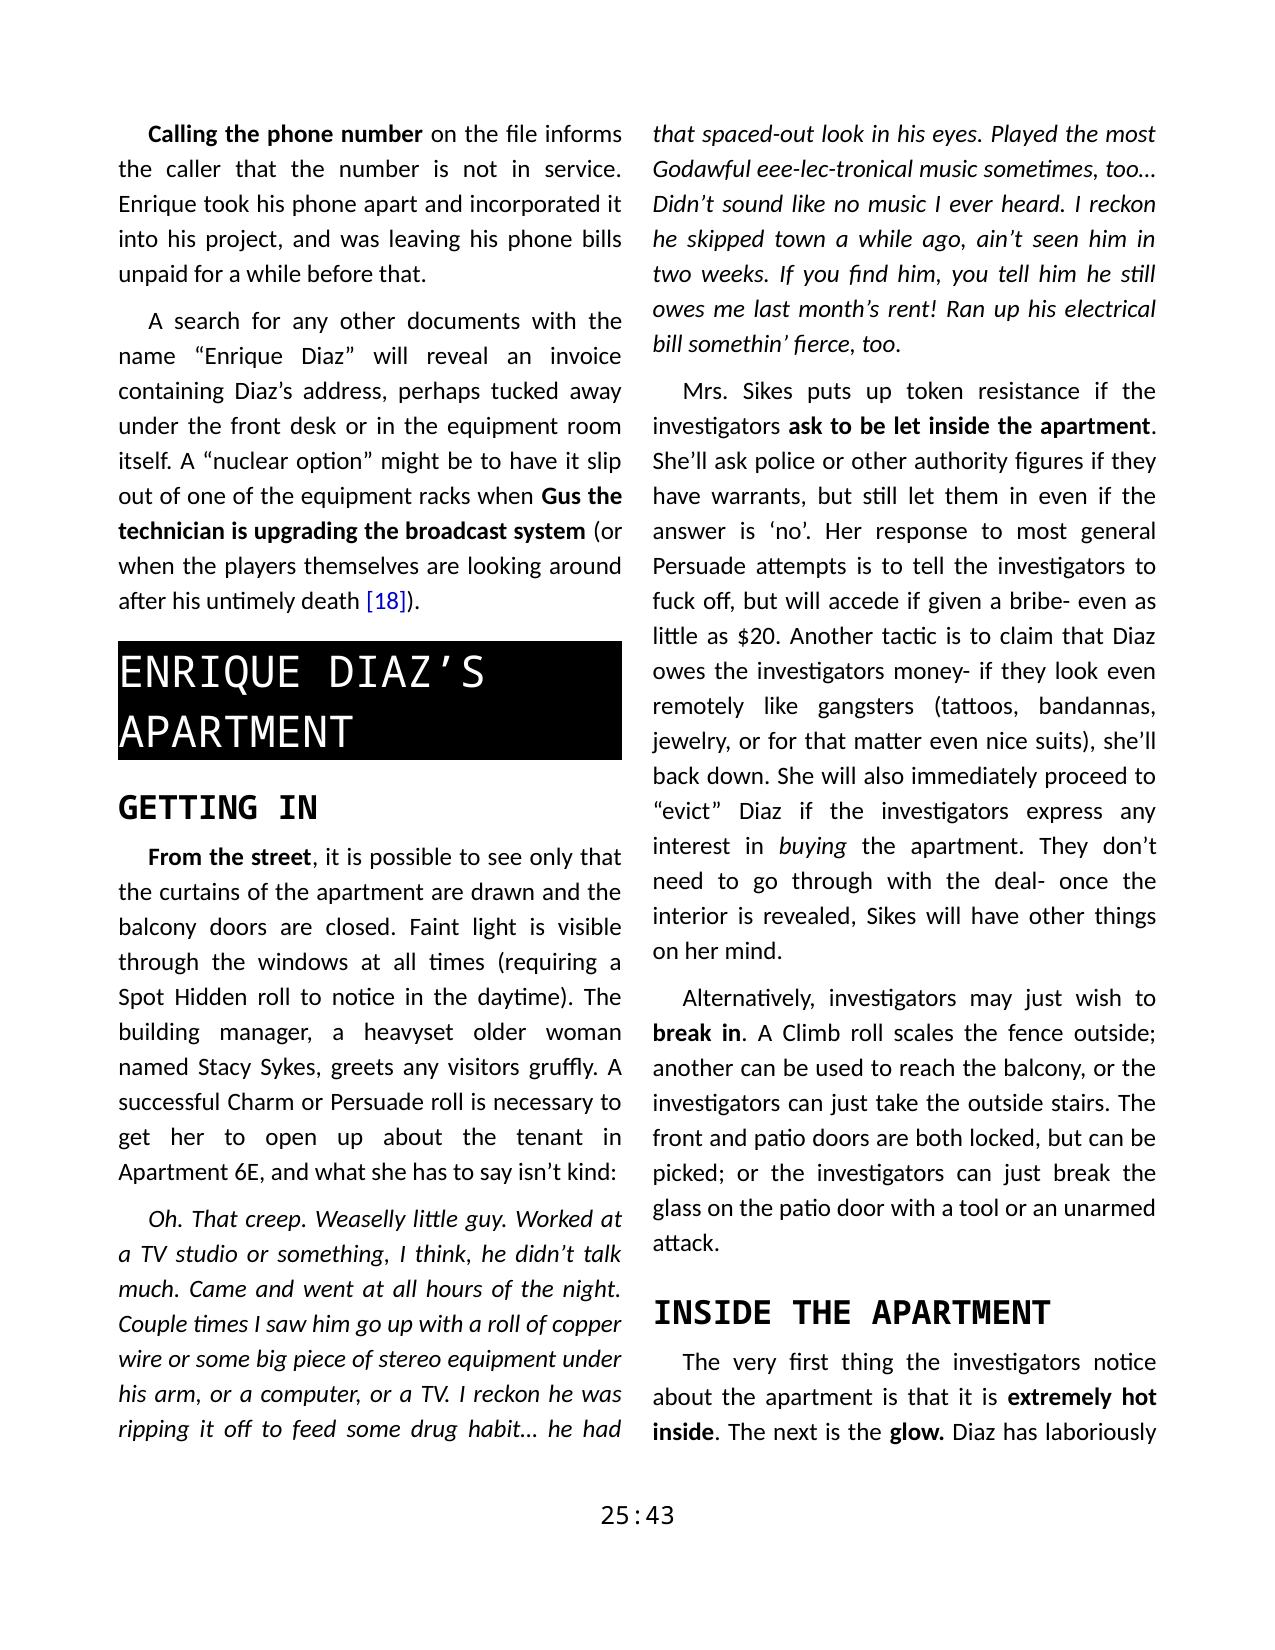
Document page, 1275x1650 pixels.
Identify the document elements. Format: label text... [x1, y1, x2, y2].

text The very first thing the investigators notice about the apartment is that it is extremely hot inside. The next is the glow. Diaz has laboriously [652, 1346, 1157, 1447]
text A search for any other documents with the name “Enrique Diaz” will reveal an invoice containing Diaz’s address, perhaps tucked away under the front desk or in the equipment room itself. A “nuclear option” might be to have it slip out of one of the equipment racks when Gus the technician is upgrading the broadcast system (or when the players themselves are looking around after his untimely death [15]). [118, 305, 622, 616]
subtitle INSIDE THE APARTMENT [652, 1289, 1157, 1334]
text that spaced-out look in his eyes. Played the most Godawful eee-lec-tronical music sometimes, too… Didn’t sound like no music I ever heard. I reckon he skipped town a while ago, ain’t seen him in two weeks. If you find him, you tell him he still owes me last month’s rent! Ran up his electrical bill somethin’ fierce, too. [652, 118, 1157, 359]
subtitle GETTING IN [118, 784, 622, 829]
text Calling the phone number on the file informs the caller that the number is not in service. Enrique took his phone apart and incorporated it into his project, and was leaving his phone bills unpaid for a while before that. [118, 118, 622, 289]
text Oh. That creep. Weaselly little guy. Worked at a TV studio or something, I think, he didn’t talk much. Came and went at all hours of the night. Couple times I saw him go up with a roll of copper wire or some big piece of stereo equipment under his arm, or a computer, or a TV. I reckon he was ripping it off to feed some drug habit… he had [118, 1203, 622, 1444]
subtitle ENRIQUE DIAZ’S APARTMENT [118, 641, 622, 760]
text Mrs. Sikes puts up token resistance if the investigators ask to be let inside the apartment. She’ll ask police or other authority figures if they have warrants, but still let them in even if the answer is ‘no’. Her response to most general Persuade attempts is to tell the investigators to fuck off, but will accede if given a bribe- even as little as $20. Another tactic is to claim that Diaz owes the investigators money- if they look even remotely like gangsters (tattoos, bandannas, jewelry, or for that matter even nice suits), she’ll back down. She will also immediately proceed to “evict” Diaz if the investigators express any interest in buying the apartment. They don’t need to go through with the deal- once the interior is revealed, Sikes will have other things on her mind. [652, 375, 1157, 966]
text Alternatively, investigators may just wish to break in. A Climb roll scales the fence outside; another can be used to reach the balcony, or the investigators can just take the outside stairs. The front and patio doors are both locked, but can be picked; or the investigators can just break the glass on the patio door with a tool or an unarmed attack. [652, 982, 1157, 1258]
text From the street, it is possible to see only that the curtains of the apartment are drawn and the balcony doors are closed. Faint light is visible through the windows at all times (requiring a Spot Hidden roll to notice in the daytime). The building manager, a heavyset older woman named Stacy Sykes, greets any visitors gruffly. A successful Charm or Persuade roll is necessary to get her to open up about the tenant in Apartment 6E, and what she has to say isn’t kind: [118, 841, 622, 1187]
